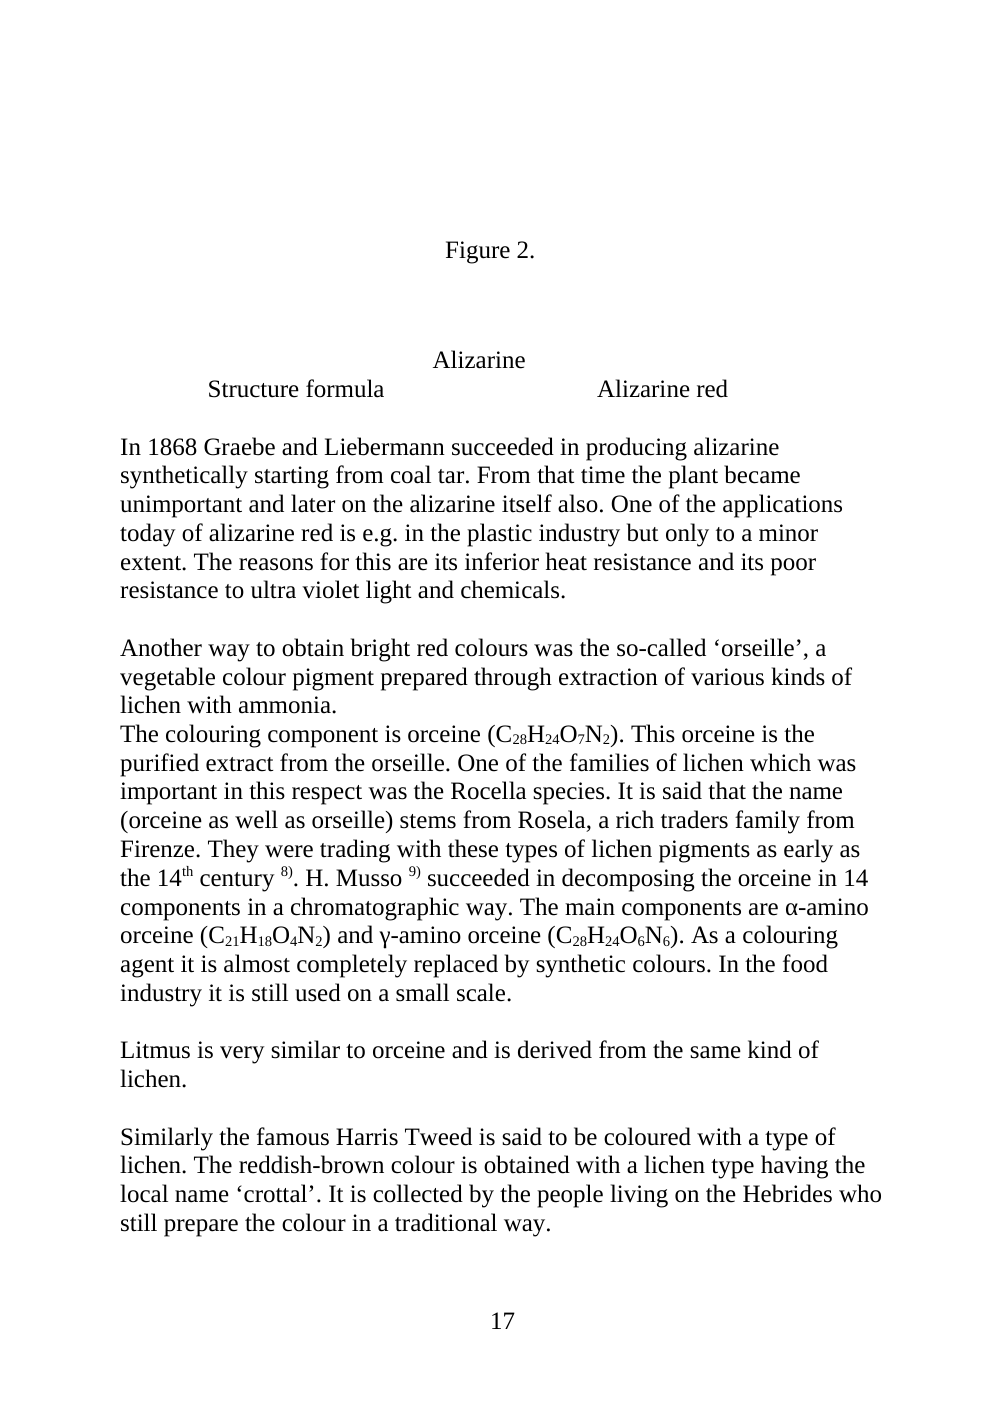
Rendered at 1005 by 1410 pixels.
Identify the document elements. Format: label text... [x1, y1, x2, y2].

text vegetable colour pigment prepared through extraction of various kinds of lichen with ammonia. [120, 662, 885, 719]
text Another way to obtain bright red colours was the so-called ‘orseille’, a [120, 633, 885, 662]
text Figure 2. [120, 235, 885, 264]
text In 1868 Graebe and Liebermann succeeded in producing alizarine synthetically starting from coal tar. From that time the plant became unimportant and later on the alizarine itself also. One of the applications today of alizarine red is e.g. in the plastic industry but only to a minor extent. The reasons for this are its inferior heat resistance and its poor resistance to ultra violet light and chemicals. [120, 432, 885, 604]
text Alizarine [120, 345, 885, 374]
text Litmus is very similar to orceine and is derived from the same kind of lichen. [120, 1035, 885, 1093]
text Structure formula Alizarine red [176, 374, 885, 403]
text Similarly the famous Harris Tweed is said to be coloured with a type of lichen. The reddish-brown colour is obtained with a lichen type having the local name ‘crottal’. It is collected by the people living on the Hebrides who still prepare the colour in a traditional way. [120, 1122, 885, 1237]
text The colouring component is orceine (C28H24O7N2). This orceine is the purified extract from the orseille. One of the families of lichen which was important in this respect was the Rocella species. It is said that the name (orceine as well as orseille) stems from Rosela, a rich traders family from Firenze. They were trading with these types of lichen pigments as early as the 14th century 8). H. Musso 9) succeeded in decomposing the orceine in 14 components in a chromatographic way. The main components are α-amino orceine (C21H18O4N2) and γ-amino orceine (C28H24O6N6). As a colouring agent it is almost completely replaced by synthetic colours. In the food industry it is still used on a small scale. [120, 719, 885, 1007]
